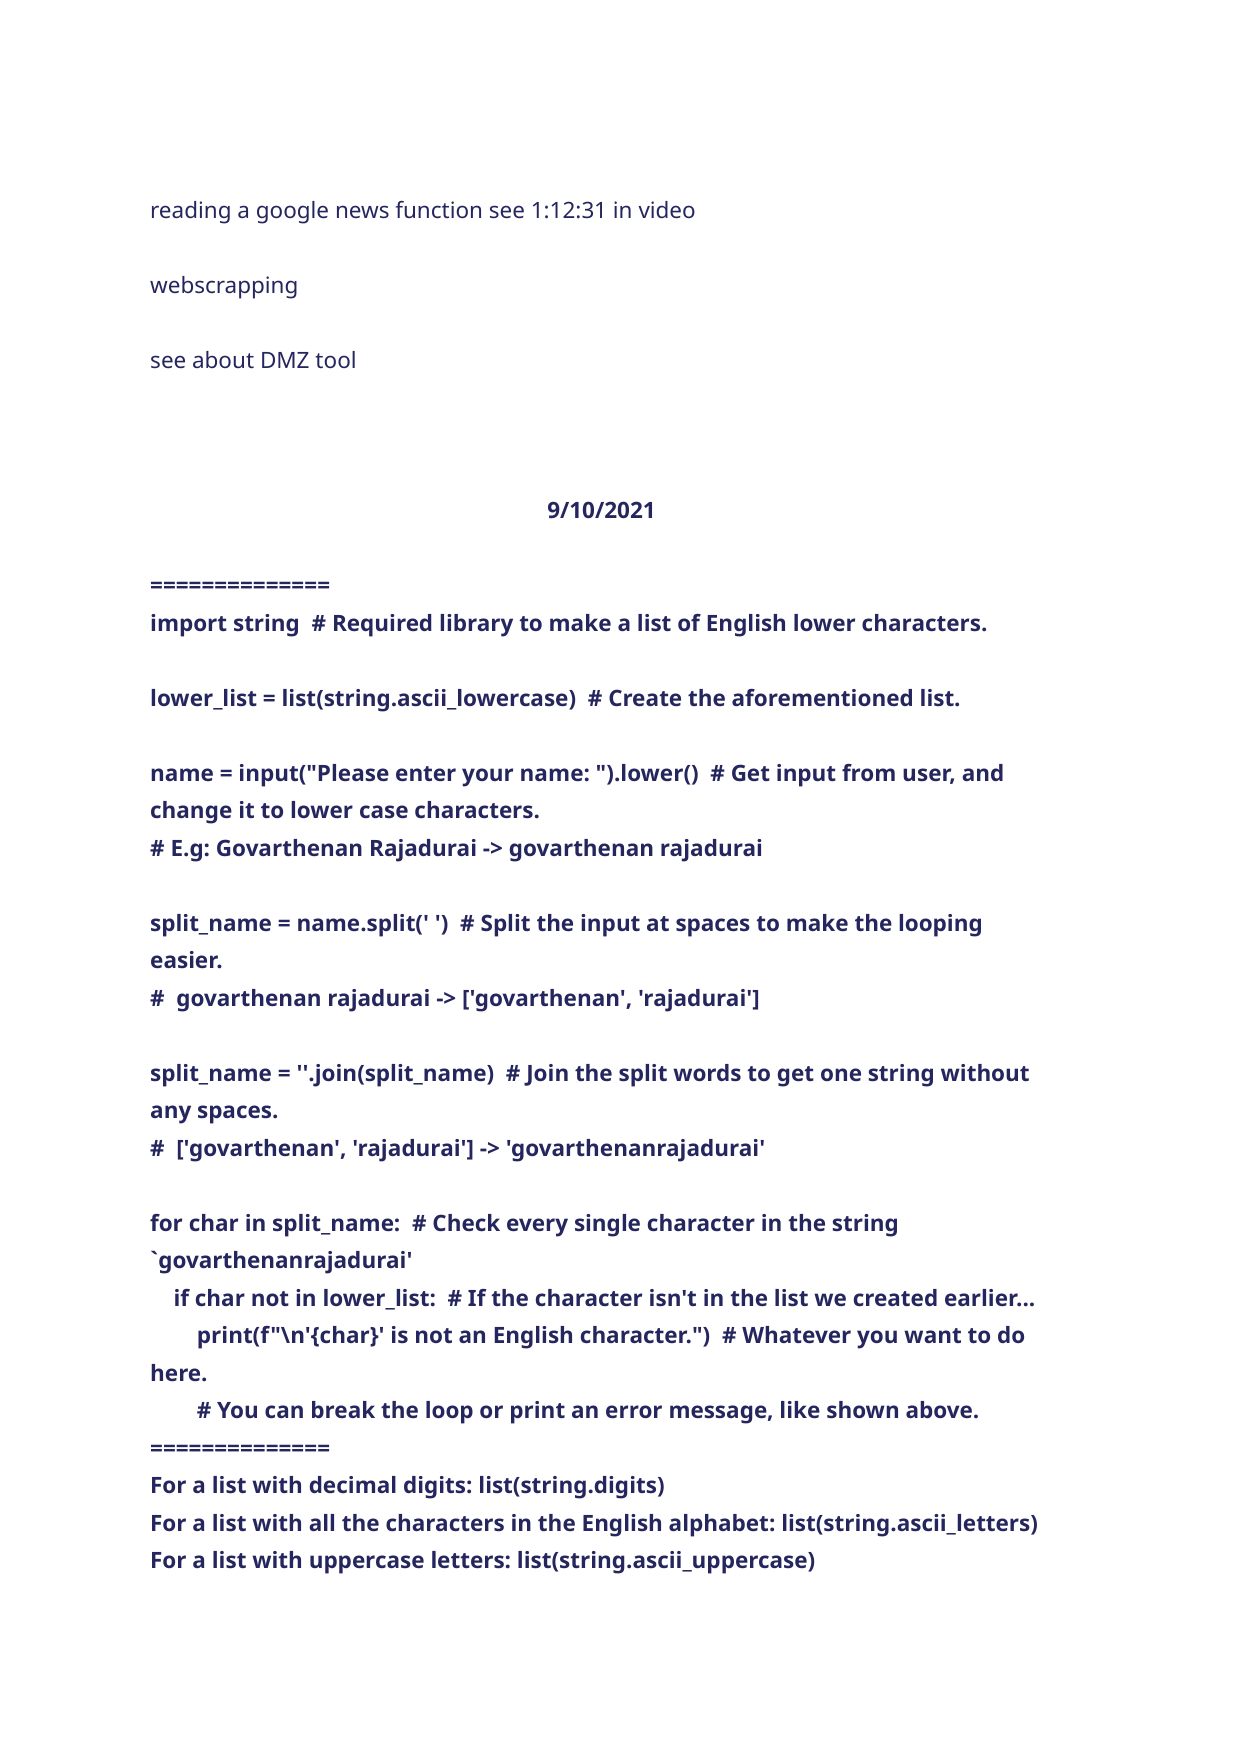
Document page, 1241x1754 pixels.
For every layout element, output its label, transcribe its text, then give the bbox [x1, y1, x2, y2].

text ============== [150, 1425, 1053, 1462]
text split_name = name.split(' ') # Split the input at spaces to make the looping easier. [150, 900, 1053, 975]
text For a list with all the characters in the English alphabet: list(string.ascii_letters) [150, 1500, 1053, 1537]
text import string # Required library to make a list of English lower characters. [150, 600, 1053, 637]
text split_name = ''.join(split_name) # Join the split words to get one string without any spaces. [150, 1050, 1053, 1125]
text if char not in lower_list: # If the character isn't in the list we created earlier... [150, 1275, 1053, 1312]
text reading a google news function see 1:12:31 in video [150, 187, 1053, 225]
text For a list with uppercase letters: list(string.ascii_uppercase) [150, 1537, 1053, 1575]
text print(f"\n'{char}' is not an English character.") # Whatever you want to do here. [150, 1312, 1053, 1387]
text # E.g: Govarthenan Rajadurai -> govarthenan rajadurai [150, 825, 1053, 862]
text 9/10/2021 [150, 487, 1053, 525]
text For a list with decimal digits: list(string.digits) [150, 1462, 1053, 1500]
text name = input("Please enter your name: ").lower() # Get input from user, and change it to lower case characters. [150, 750, 1053, 825]
text lower_list = list(string.ascii_lowercase) # Create the aforementioned list. [150, 675, 1053, 712]
text ============== [150, 562, 1053, 600]
text # You can break the loop or print an error message, like shown above. [150, 1387, 1053, 1425]
text # ['govarthenan', 'rajadurai'] -> 'govarthenanrajadurai' [150, 1125, 1053, 1162]
text for char in split_name: # Check every single character in the string `govarthenanrajadurai' [150, 1200, 1053, 1275]
text # govarthenan rajadurai -> ['govarthenan', 'rajadurai'] [150, 975, 1053, 1012]
text see about DMZ tool [150, 337, 1053, 375]
text webscrapping [150, 262, 1053, 300]
